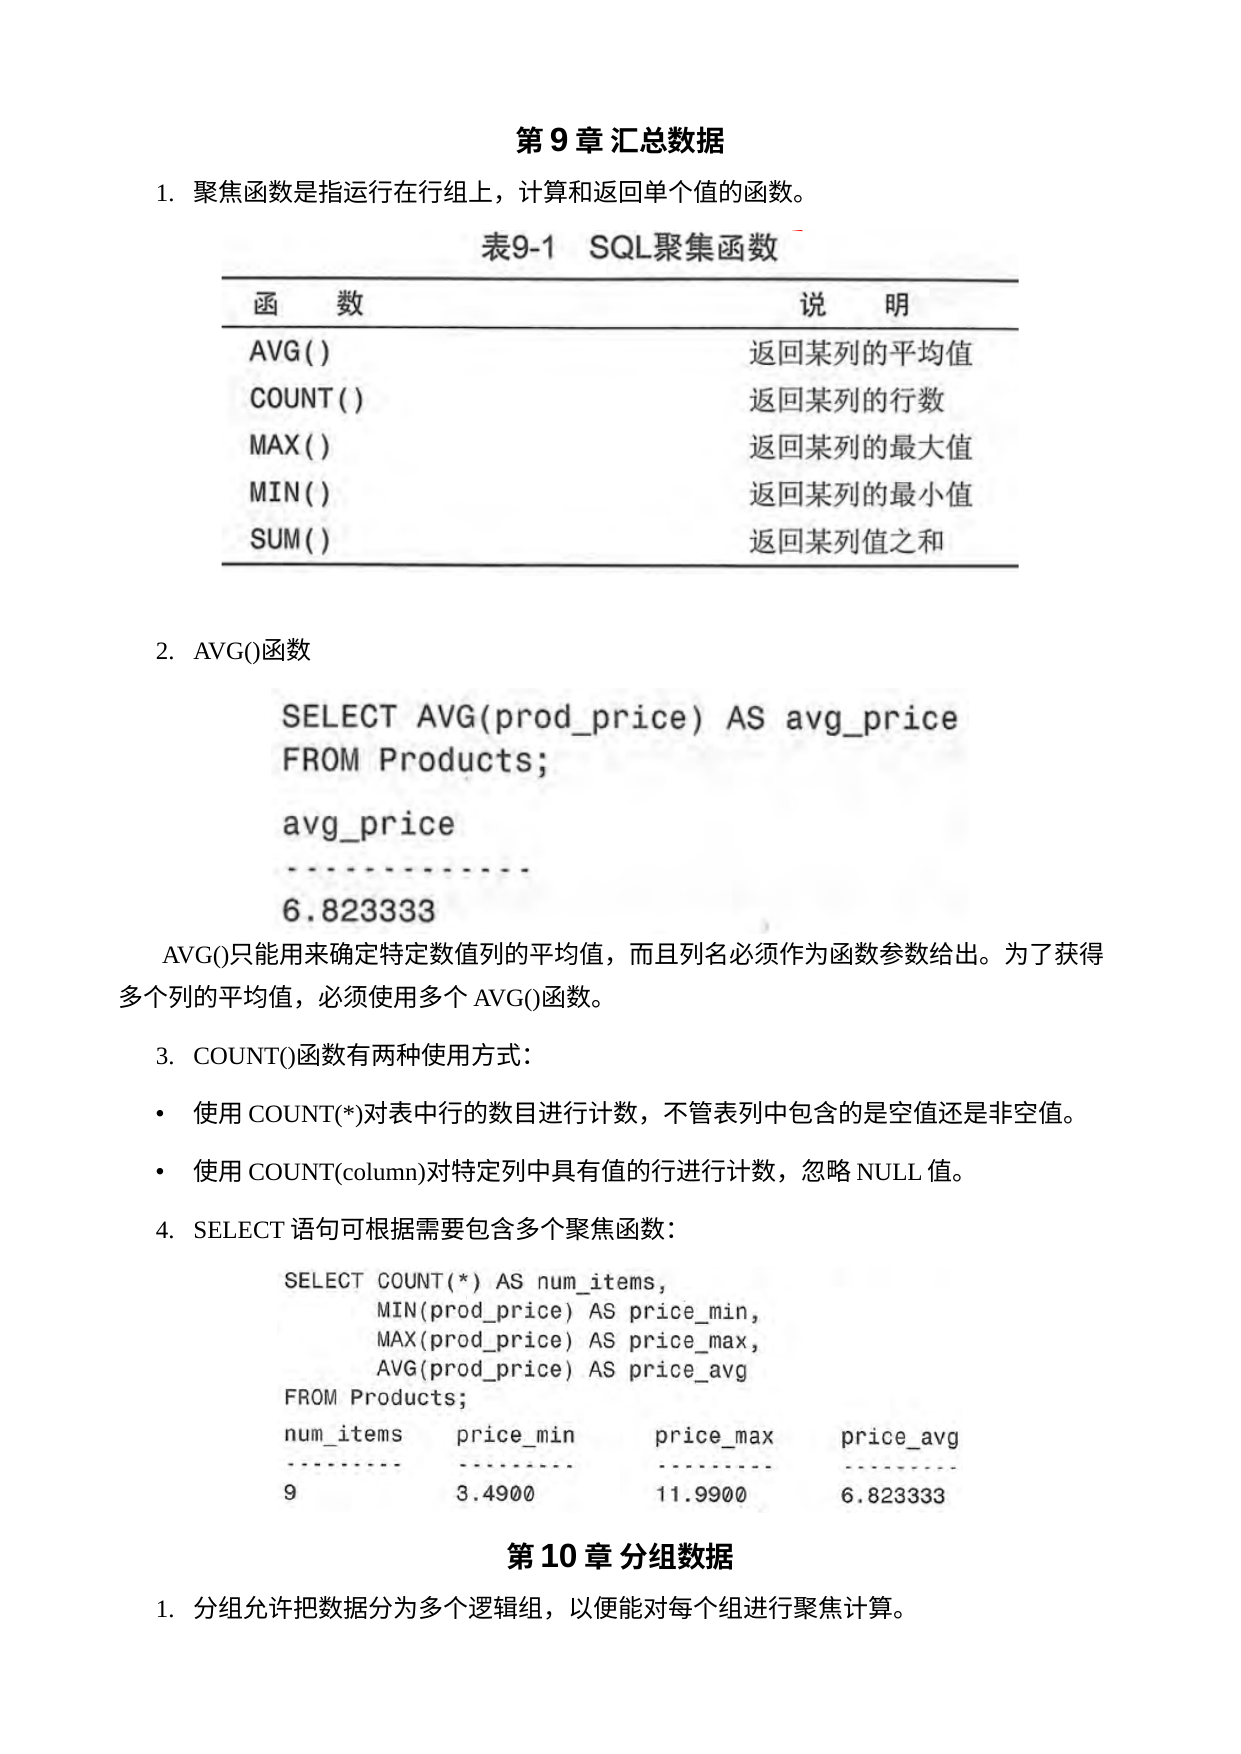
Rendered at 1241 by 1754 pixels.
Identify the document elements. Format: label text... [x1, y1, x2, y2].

list 聚焦函数是指运行在行组上，计算和返回单个值的函数。 [156, 172, 1122, 208]
picture [221, 230, 1019, 576]
list COUNT()函数有两种使用方式： [156, 1036, 1122, 1072]
text AVG()只能用来确定特定数值列的平均值，而且列名必须作为函数参数给出。为了获得多个列的平均值，必须使用多个AVG()函数。 [118, 934, 1122, 1014]
list 使用COUNT(*)对表中行的数目进行计数，不管表列中包含的是空值还是非空值。 [156, 1094, 1122, 1130]
list 分组允许把数据分为多个逻辑组，以便能对每个组进行聚焦计算。 [156, 1588, 1122, 1624]
picture [277, 1267, 963, 1513]
subtitle 第10章 分组数据 [118, 1534, 1122, 1576]
picture [271, 688, 970, 934]
list 使用COUNT(column)对特定列中具有值的行进行计数，忽略NULL值。 [156, 1152, 1122, 1188]
list SELECT语句可根据需要包含多个聚焦函数： [156, 1210, 1122, 1246]
subtitle 第9章 汇总数据 [118, 118, 1122, 160]
list AVG()函数 [156, 631, 1122, 667]
